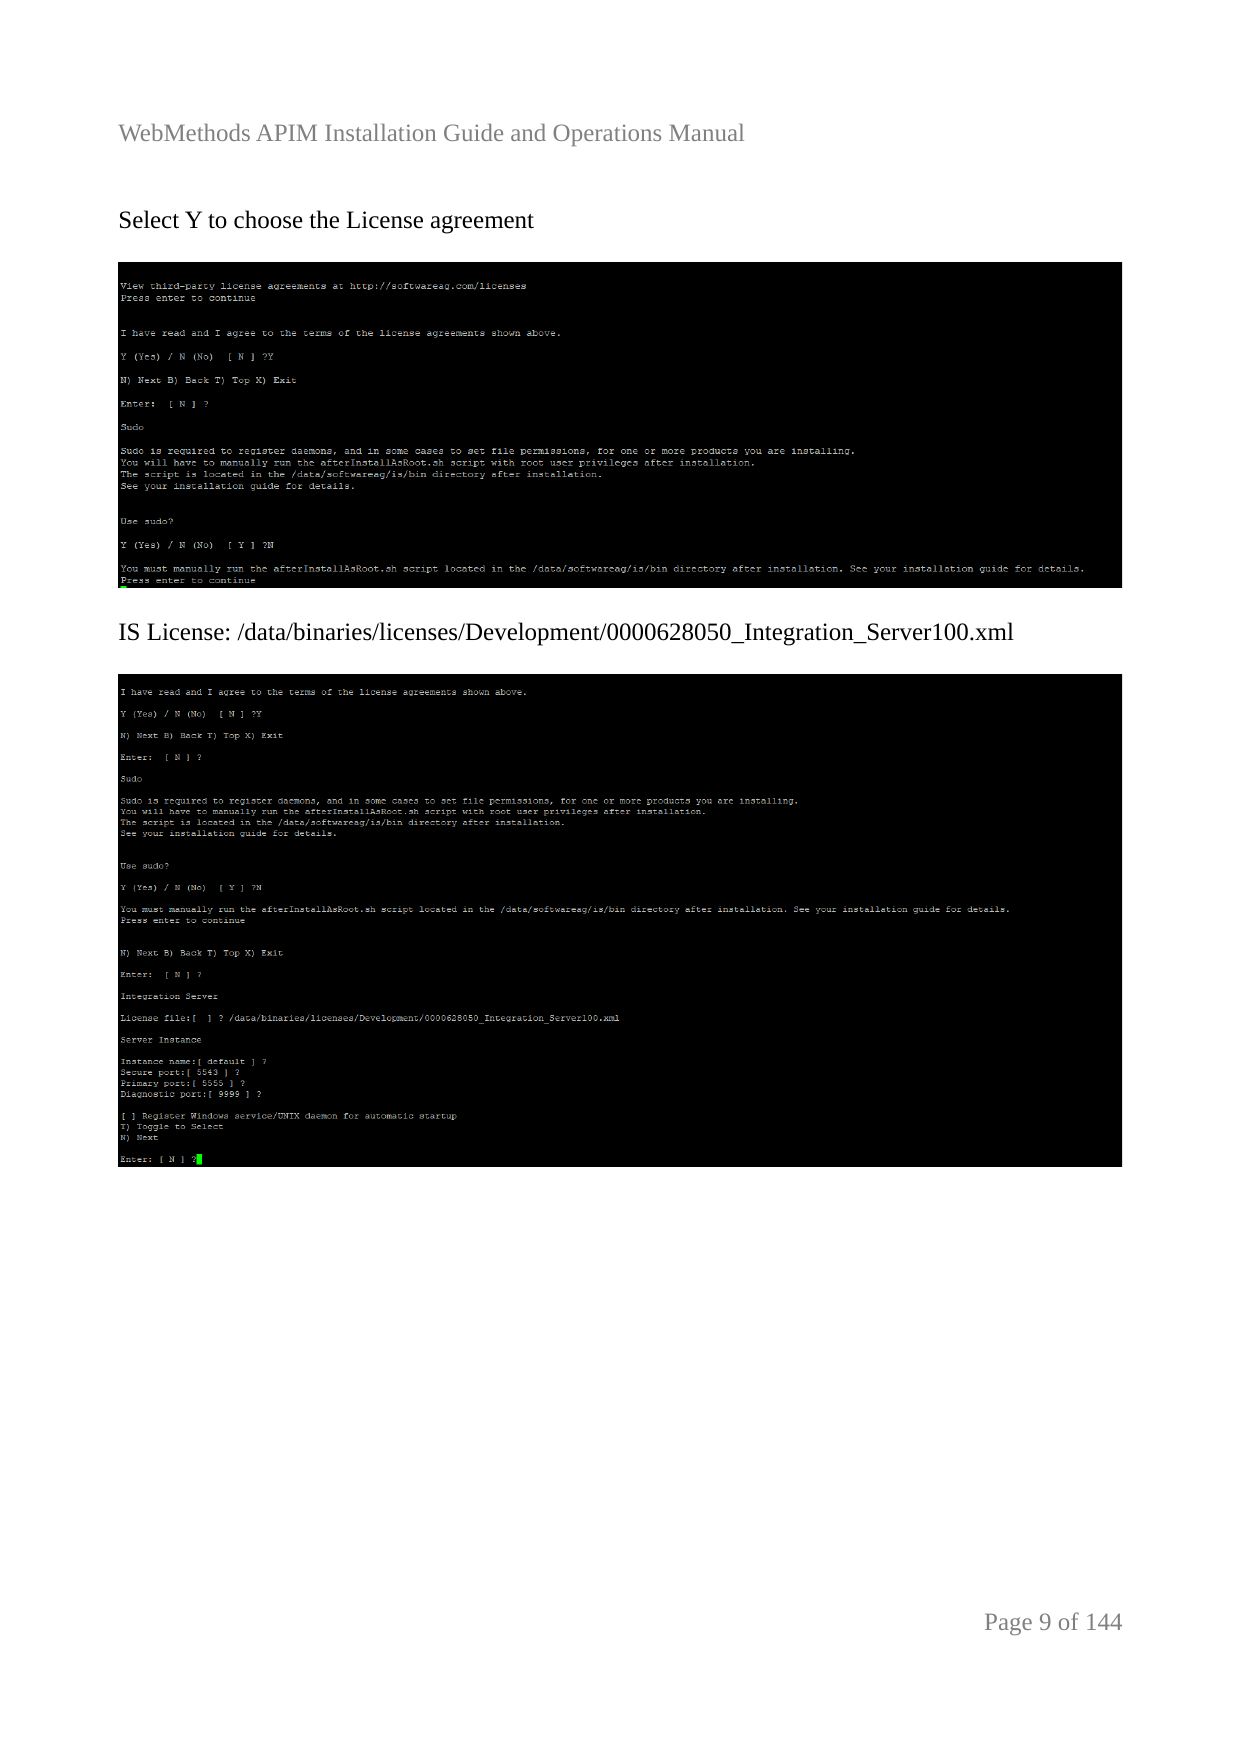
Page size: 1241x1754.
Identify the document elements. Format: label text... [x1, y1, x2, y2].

picture [118, 262, 1123, 588]
text Select Y to choose the License agreement [118, 205, 1122, 234]
picture [118, 674, 1123, 1167]
text IS License: /data/binaries/licenses/Development/0000628050_Integration_Server100.xml [118, 617, 1122, 645]
